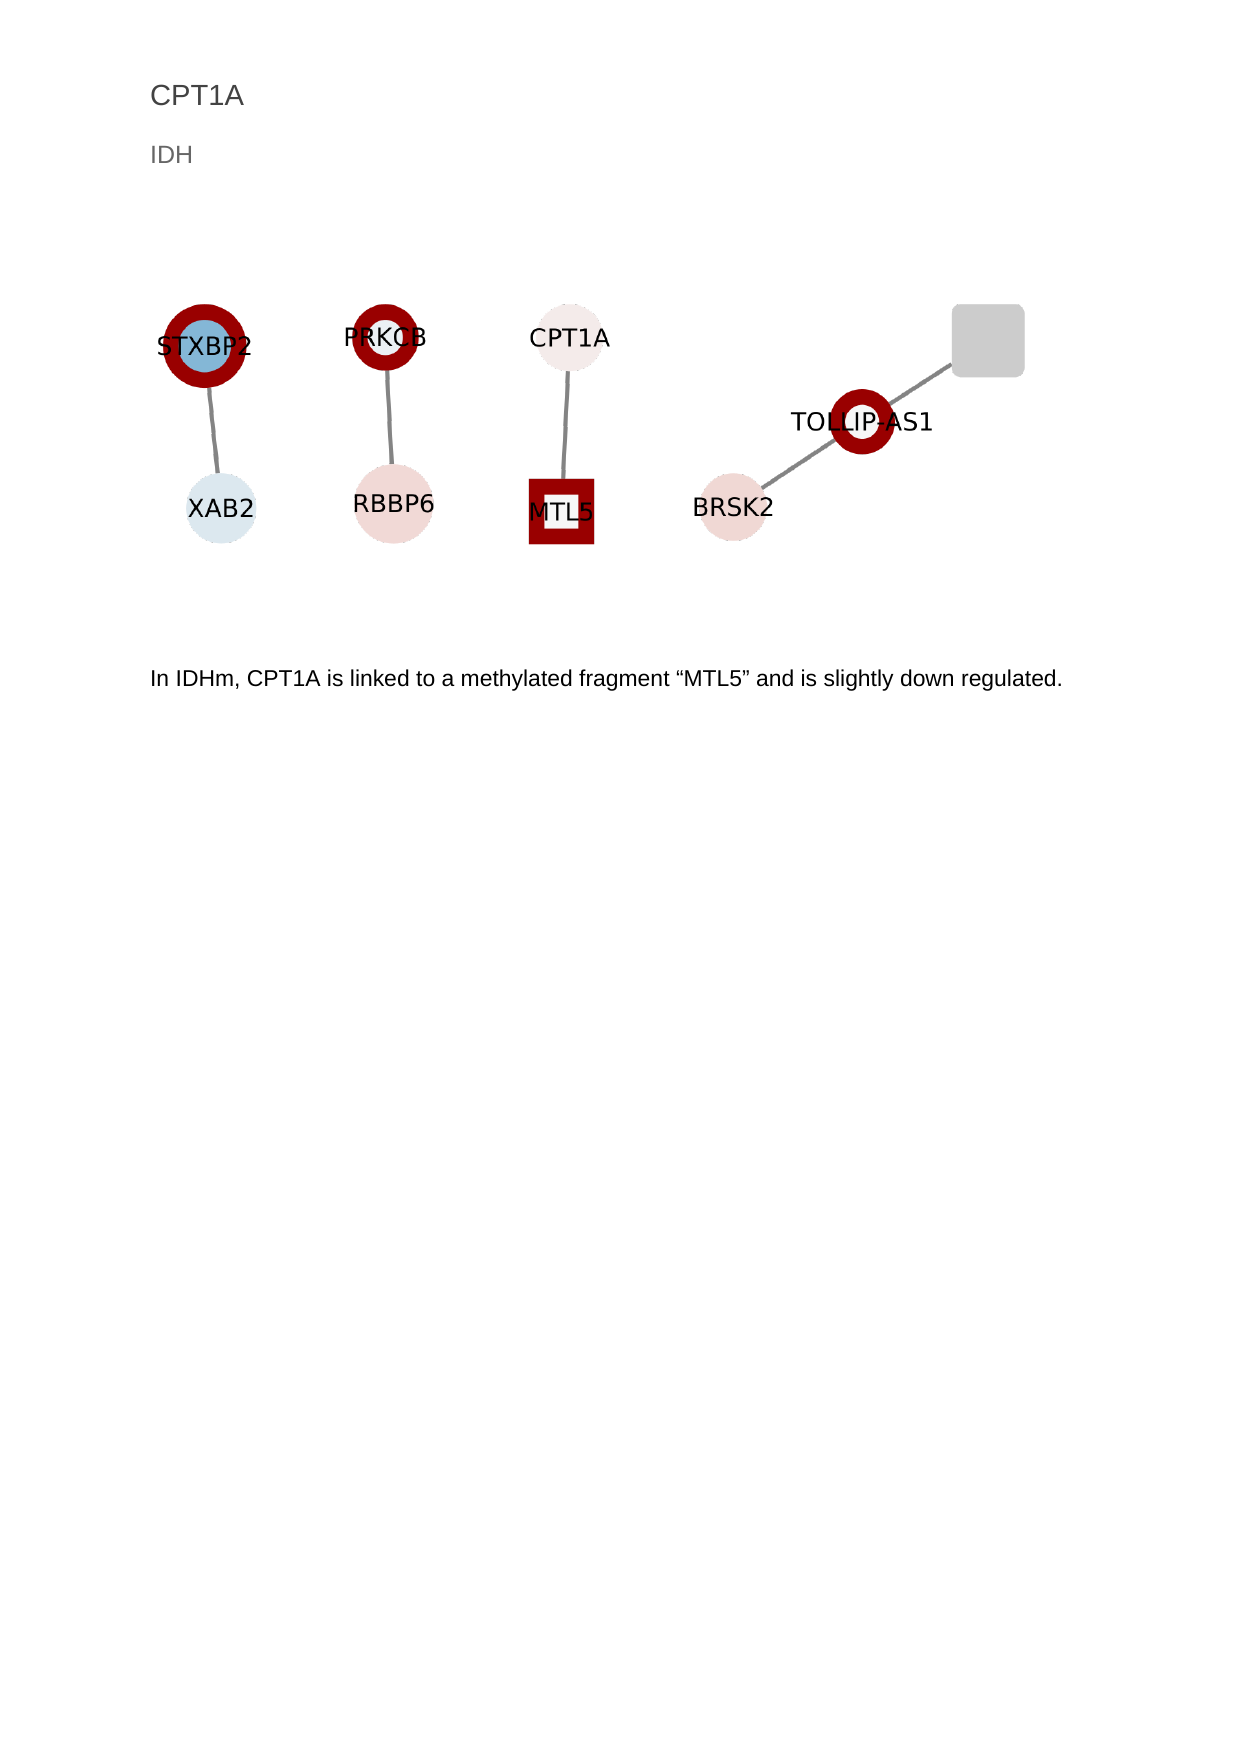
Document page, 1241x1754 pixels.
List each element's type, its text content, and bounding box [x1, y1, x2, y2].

picture [150, 177, 1091, 653]
subtitle IDH [150, 140, 1090, 169]
text In IDHm, CPT1A is linked to a methylated fragment “MTL5” and is slightly down regulated. [150, 653, 1090, 691]
subtitle CPT1A [150, 78, 1090, 111]
